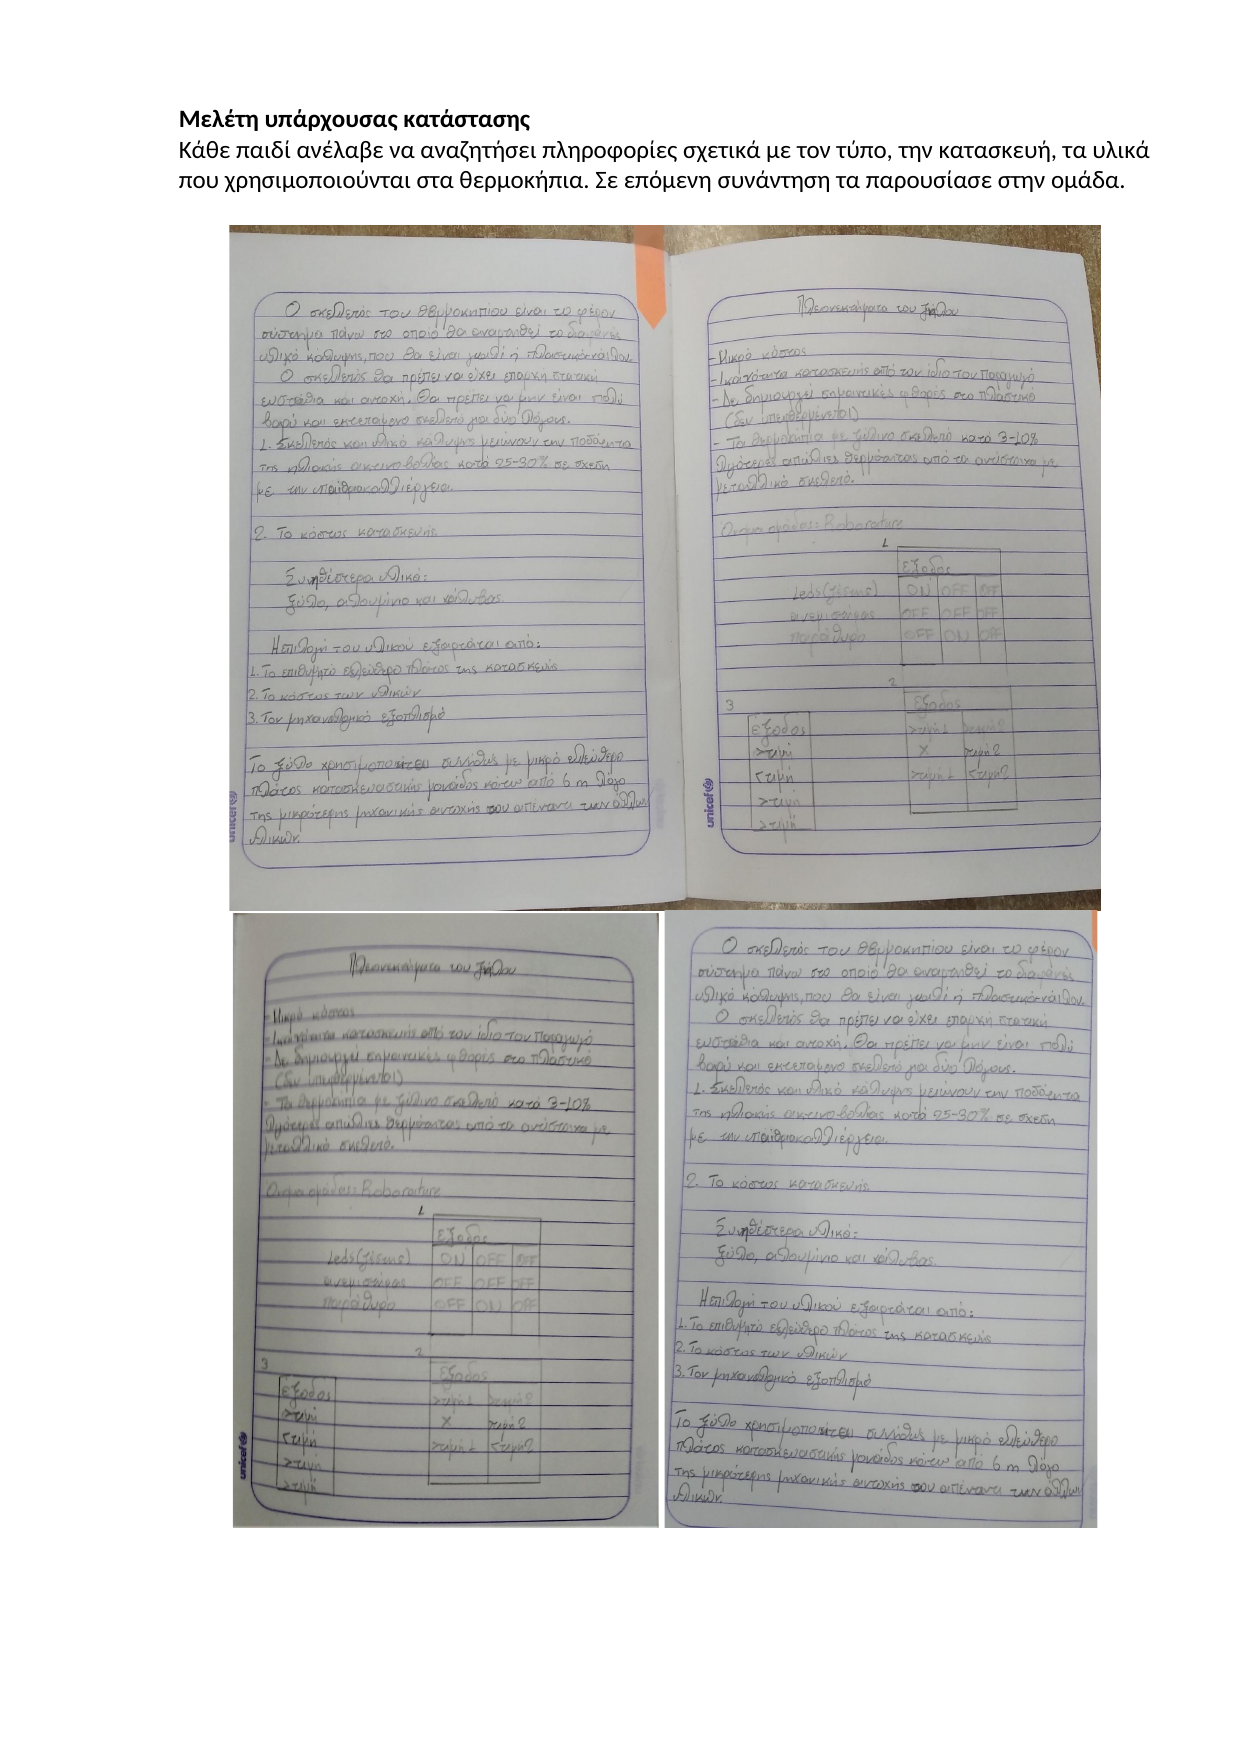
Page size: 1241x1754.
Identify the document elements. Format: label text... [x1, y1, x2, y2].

picture [232, 913, 659, 1528]
picture [229, 225, 1101, 1528]
text Μελέτη υπάρχουσας κατάστασης [178, 103, 1152, 134]
text Κάθε παιδί ανέλαβε να αναζητήσει πληροφορίες σχετικά με τον τύπο, την κατασκευή, τα υλικά που χρησιμοποιούνται στα θερμοκήπια. Σε επόμενη συνάντηση τα παρουσίασε στην ομάδα. [178, 134, 1152, 195]
